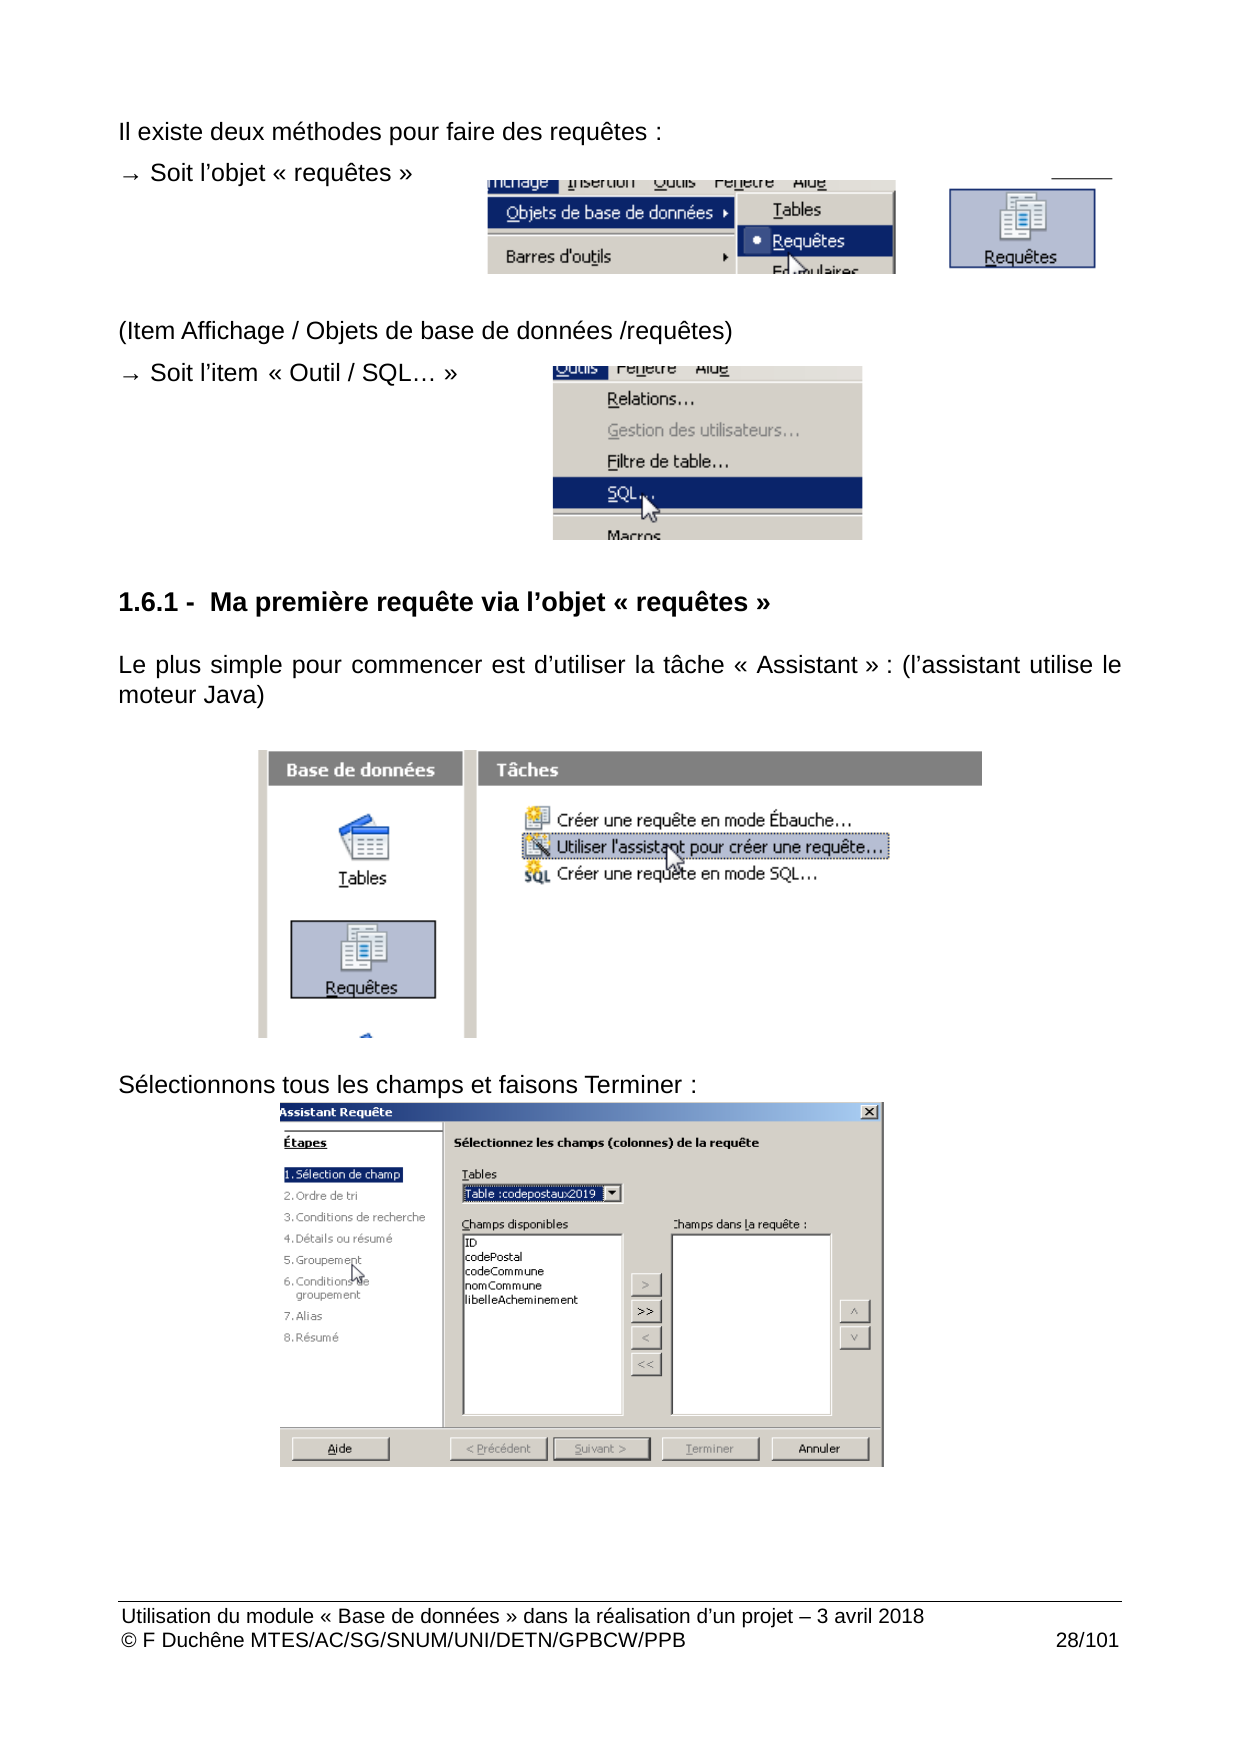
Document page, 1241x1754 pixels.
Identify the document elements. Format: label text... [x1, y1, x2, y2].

text Il existe deux méthodes pour faire des requêtes : [118, 117, 1122, 146]
picture [487, 180, 896, 274]
text Sélectionnons tous les champs et faisons Terminer : [118, 1070, 1122, 1099]
picture [258, 750, 982, 1038]
text → Soit l’item « Outil / SQL… » [118, 357, 1122, 387]
picture [552, 366, 863, 540]
picture [948, 178, 1113, 281]
text Le plus simple pour commencer est d’utiliser la tâche « Assistant » : (l’assistant utilise le moteur Java) [118, 650, 1122, 708]
text (Item Affichage / Objets de base de données /requêtes) [118, 316, 1122, 345]
text → Soit l’objet « requêtes » [118, 158, 1122, 187]
subtitle Ma première requête via l’objet « requêtes » [118, 586, 1122, 617]
